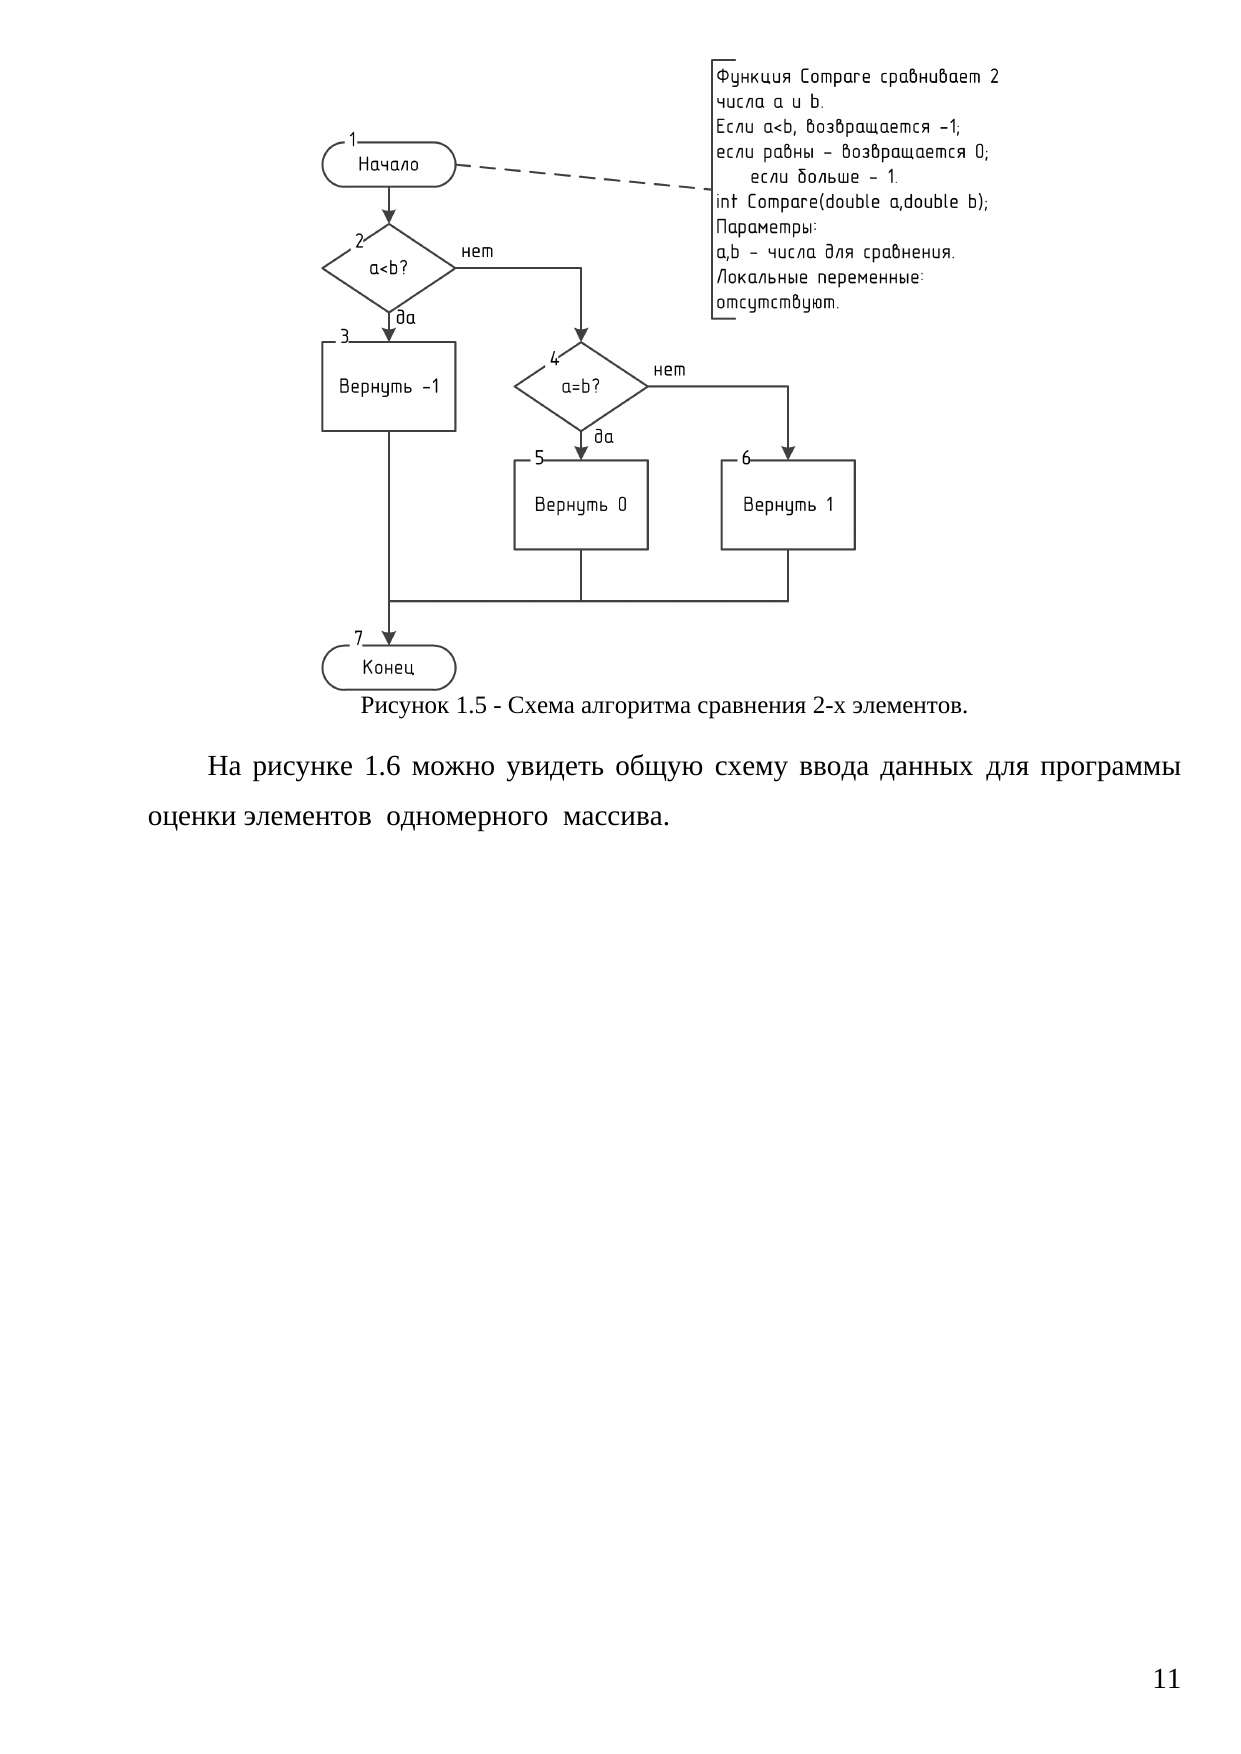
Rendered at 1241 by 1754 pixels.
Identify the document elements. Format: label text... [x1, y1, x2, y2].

text На рисунке 1.6 можно увидеть общую схему ввода данных для программы оценки элементов одномерного массива. [148, 748, 1181, 832]
text Рисунок 1.5 - Схема алгоритма сравнения 2-х элементов. [148, 690, 1181, 719]
picture [321, 59, 1008, 691]
